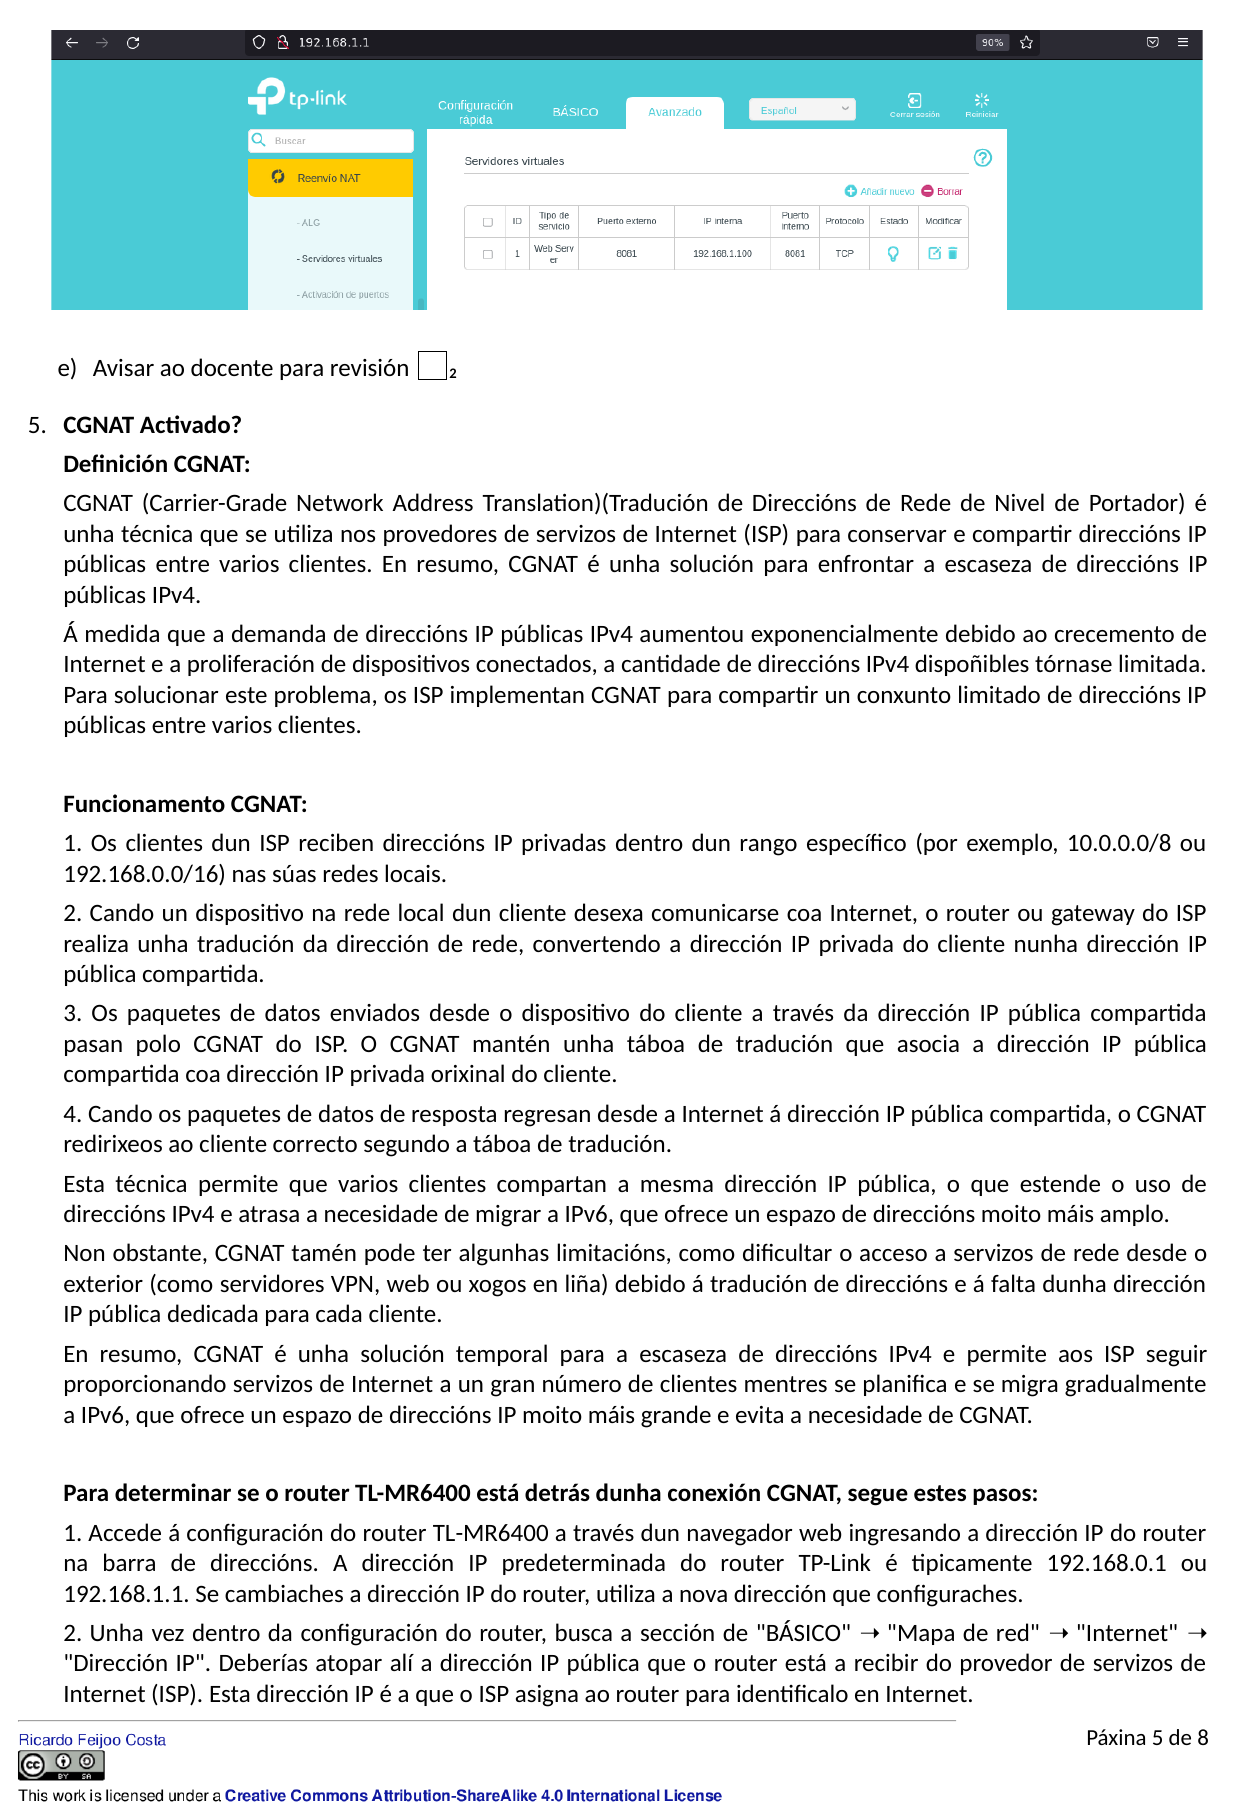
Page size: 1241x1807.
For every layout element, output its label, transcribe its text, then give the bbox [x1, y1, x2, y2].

list En resumo, CGNAT é unha solución temporal para a escaseza de direccións IPv4 e permite aos ISP seguir proporcionando servizos de Internet a un gran número de clientes mentres se planifica e se migra gradualmente a IPv6, que ofrece un espazo de direccións IP moito máis grande e evita a necesidade de CGNAT. [28, 1338, 1209, 1429]
list 1. Os clientes dun ISP reciben direccións IP privadas dentro dun rango específico (por exemplo, 10.0.0.0/8 ou 192.168.0.0/16) nas súas redes locais. [28, 827, 1209, 888]
list Non obstante, CGNAT tamén pode ter algunhas limitacións, como dificultar o acceso a servizos de rede desde o exterior (como servidores VPN, web ou xogos en liña) debido á tradución de direccións e á falta dunha dirección IP pública dedicada para cada cliente. [28, 1237, 1209, 1329]
list 4. Cando os paquetes de datos de resposta regresan desde a Internet á dirección IP pública compartida, o CGNAT redirixeos ao cliente correcto segundo a táboa de tradución. [28, 1098, 1209, 1159]
list 3. Os paquetes de datos enviados desde o dispositivo do cliente a través da dirección IP pública compartida pasan polo CGNAT do ISP. O CGNAT mantén unha táboa de tradución que asocia a dirección IP pública compartida coa dirección IP privada orixinal do cliente. [28, 998, 1209, 1089]
list Definición CGNAT: [28, 448, 1209, 478]
list Para determinar se o router TL-MR6400 está detrás dunha conexión CGNAT, segue estes pasos: [28, 1477, 1209, 1508]
list Avisar ao docente para revisión 2 [57, 352, 1209, 382]
list Funcionamento CGNAT: [28, 788, 1209, 819]
list Á medida que a demanda de direccións IP públicas IPv4 aumentou exponencialmente debido ao crecemento de Internet e a proliferación de dispositivos conectados, a cantidade de direccións IPv4 dispoñibles tórnase limitada. Para solucionar este problema, os ISP implementan CGNAT para compartir un conxunto limitado de direccións IP públicas entre varios clientes. [28, 618, 1209, 740]
list 2. Unha vez dentro da configuración do router, busca a sección de "BÁSICO" ➝ "Mapa de red" ➝ "Internet" ➝ "Dirección IP". Deberías atopar alí a dirección IP pública que o router está a recibir do provedor de servizos de Internet (ISP). Esta dirección IP é a que o ISP asigna ao router para identificalo en Internet. [28, 1617, 1209, 1708]
picture [8, 1715, 957, 1806]
picture [51, 30, 1203, 310]
list 1. Accede á configuración do router TL-MR6400 a través dun navegador web ingresando a dirección IP do router na barra de direccións. A dirección IP predeterminada do router TP-Link é tipicamente 192.168.0.1 ou 192.168.1.1. Se cambiaches a dirección IP do router, utiliza a nova dirección que configuraches. [28, 1517, 1209, 1608]
list CGNAT (Carrier-Grade Network Address Translation)(Tradución de Direccións de Rede de Nivel de Portador) é unha técnica que se utiliza nos provedores de servizos de Internet (ISP) para conservar e compartir direccións IP públicas entre varios clientes. En resumo, CGNAT é unha solución para enfrontar a escaseza de direccións IP públicas IPv4. [28, 487, 1209, 609]
list 2. Cando un dispositivo na rede local dun cliente desexa comunicarse coa Internet, o router ou gateway do ISP realiza unha tradución da dirección de rede, convertendo a dirección IP privada do cliente nunha dirección IP pública compartida. [28, 897, 1209, 989]
list CGNAT Activado? [28, 409, 1209, 439]
list Esta técnica permite que varios clientes compartan a mesma dirección IP pública, o que estende o uso de direccións IPv4 e atrasa a necesidade de migrar a IPv6, que ofrece un espazo de direccións moito máis amplo. [28, 1168, 1209, 1229]
